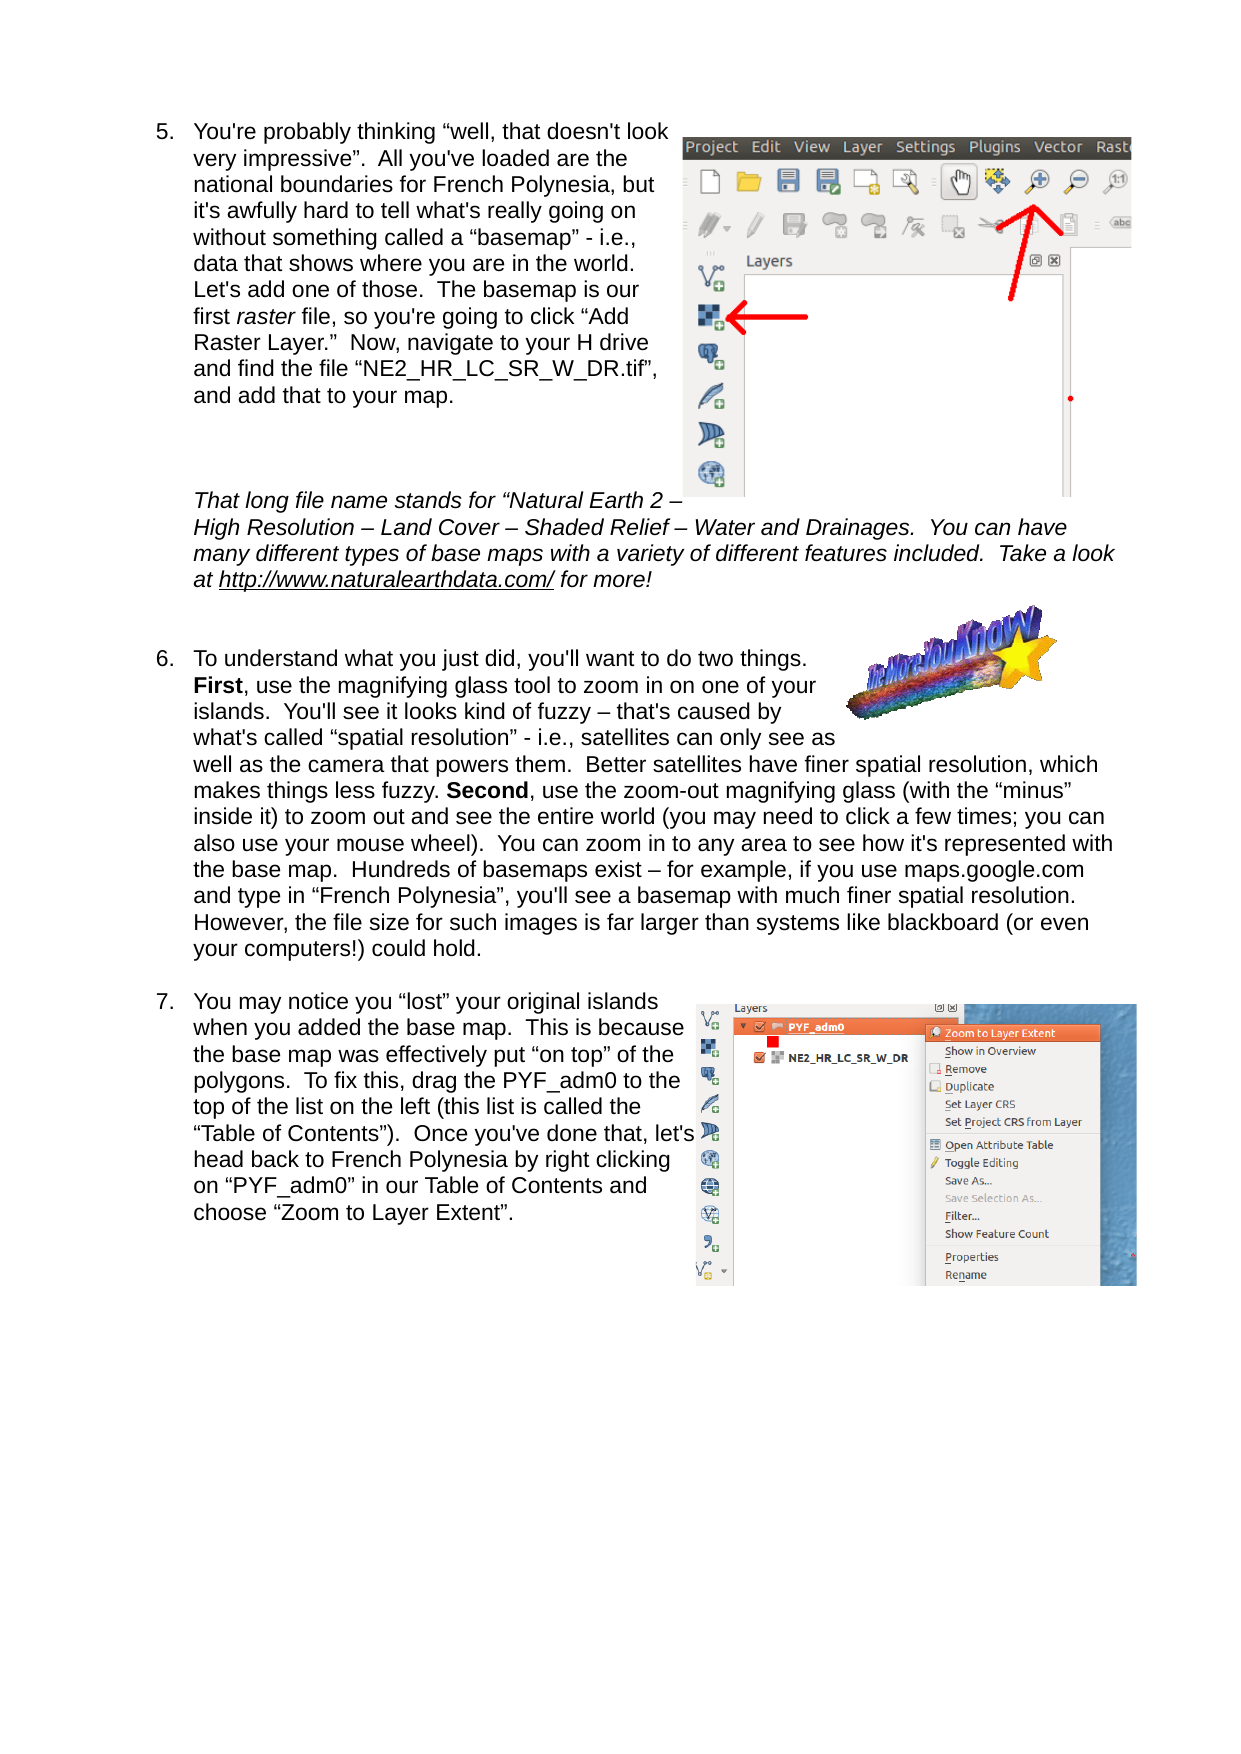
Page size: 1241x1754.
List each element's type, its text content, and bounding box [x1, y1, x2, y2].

list You may notice you “lost” your original islands when you added the base map. This is because the base map was effectively put “on top” of the polygons. To fix this, drag the PYF_adm0 to the top of the list on the left (this list is called the “Table of Contents”). Once you've done that, let's head back to French Polynesia by right clicking on “PYF_adm0” in our Table of Contents and choose “Zoom to Layer Extent”. [156, 988, 1122, 1225]
picture [682, 137, 1132, 497]
picture [695, 1004, 1137, 1286]
picture [841, 594, 1067, 726]
list You're probably thinking “well, that doesn't look very impressive”. All you've loaded are the national boundaries for French Polynesia, but it's awfully hard to tell what's really going on without something called a “basemap” - i.e., data that shows where you are in the world. Let's add one of those. The basemap is our first raster file, so you're going to click “Add Raster Layer.” Now, navigate to your H drive and find the file “NE2_HR_LC_SR_W_DR.tif”, and add that to your map. That long file name stands for “Natural Earth 2 – High Resolution – Land Cover – Shaded Relief – Water and Drainages. You can have many different types of base maps with a variety of different features included. Take a look at http://www.naturalearthdata.com/ for more! [156, 118, 1122, 645]
list To understand what you just did, you'll want to do two things. First, use the magnifying glass tool to zoom in on one of your islands. You'll see it looks kind of fuzzy – that's caused by what's called “spatial resolution” - i.e., satellites can only see as well as the camera that powers them. Better satellites have finer spatial resolution, which makes things less fuzzy. Second, use the zoom-out magnifying glass (with the “minus” inside it) to zoom out and see the entire world (you may need to click a few times; you can also use your mouse wheel). You can zoom in to any area to see how it's represented with the base map. Hundreds of basemaps exist – for example, if you use maps.google.com and type in “French Polynesia”, you'll see a basemap with much finer spatial resolution. However, the file size for such images is far larger than systems like blackboard (or even your computers!) could hold. [156, 645, 1122, 988]
